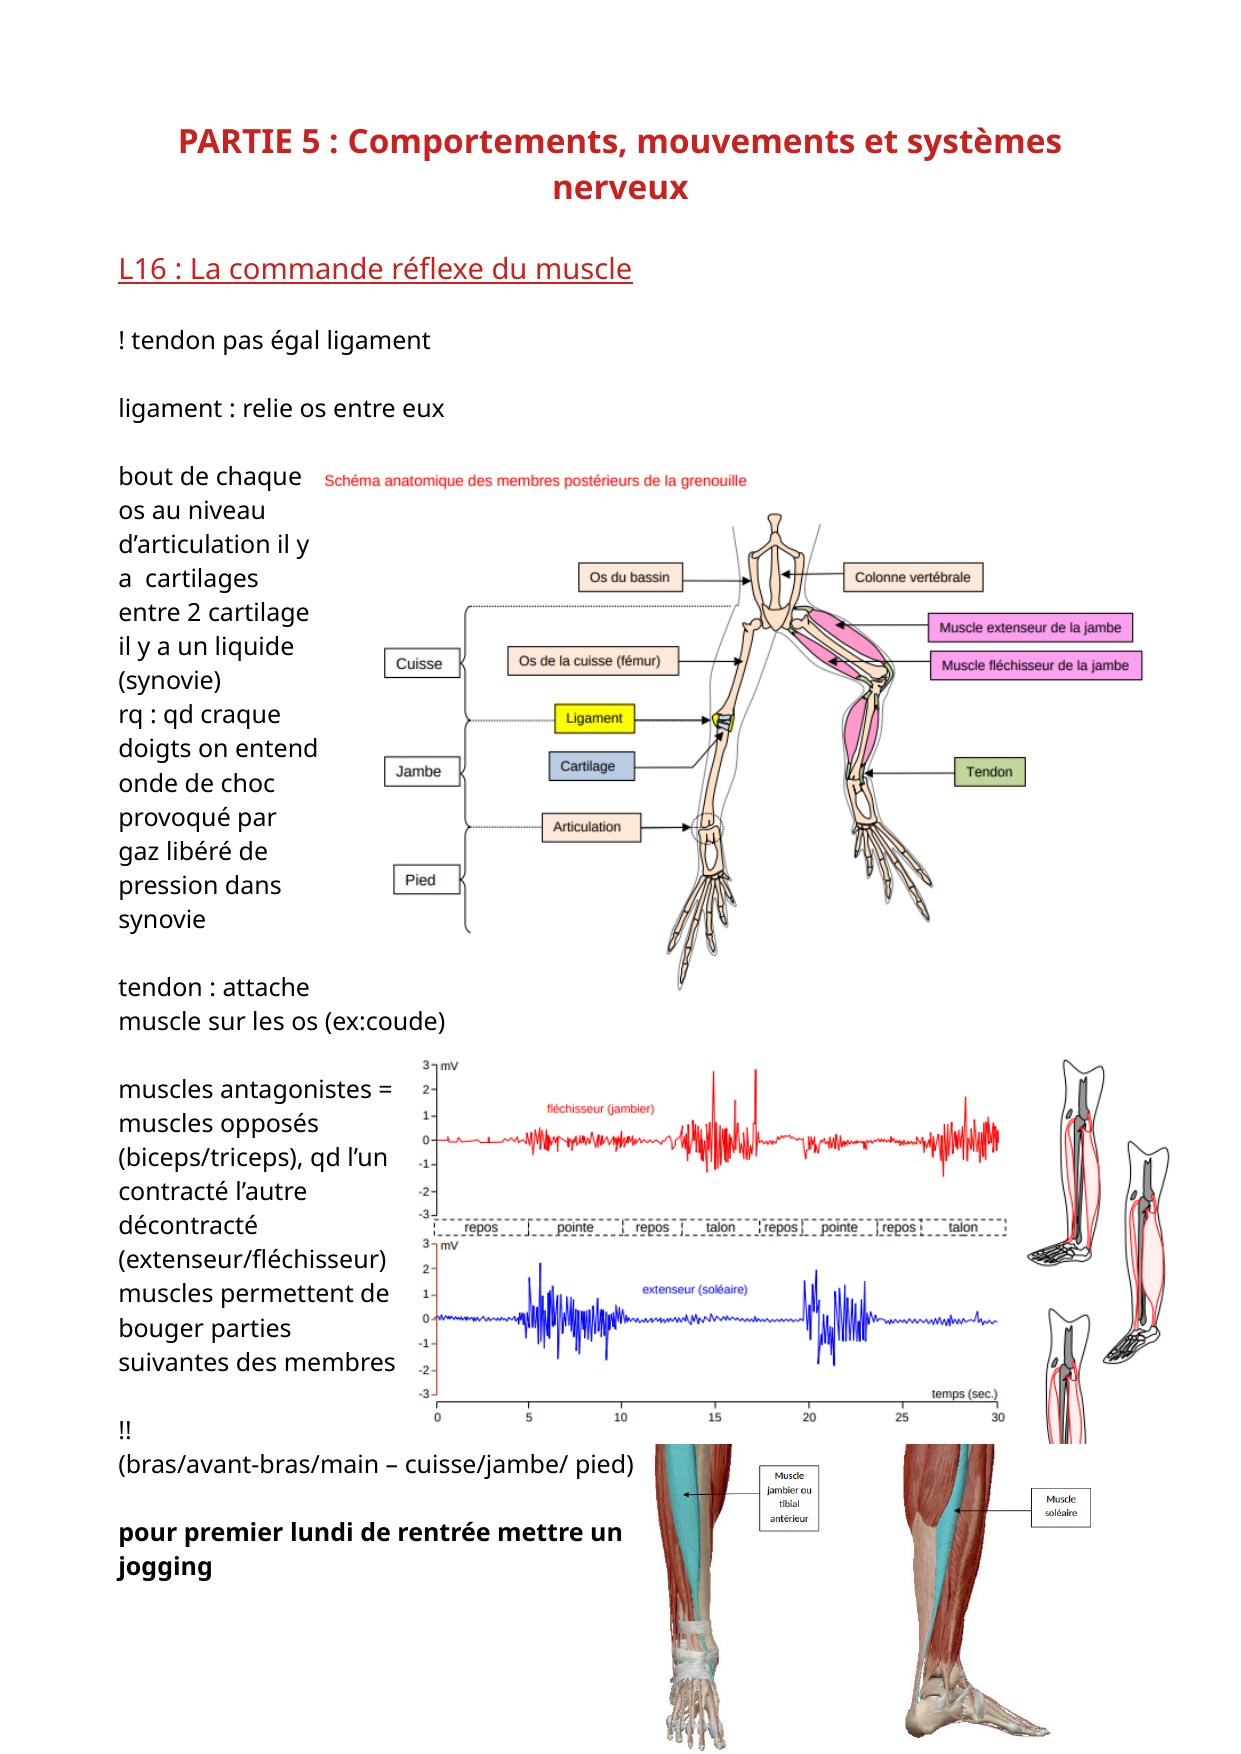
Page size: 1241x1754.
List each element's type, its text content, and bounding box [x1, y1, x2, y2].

text tendon : attache muscle sur les os (ex:coude) [118, 969, 1122, 1038]
text rq : qd craque doigts on entend onde de choc provoqué par gaz libéré de pression dans synovie [118, 697, 318, 936]
text [1093, 1444, 1122, 1481]
text bout de chaque os au niveau d’articulation il y a cartilages [118, 459, 1122, 595]
picture [398, 1057, 1176, 1754]
text L16 : La commande réflexe du muscle [118, 249, 1122, 288]
text !! (bras/avant-bras/main – cuisse/jambe/ pied) [118, 1412, 647, 1481]
text PARTIE 5 : Comportements, mouvements et systèmes nerveux [118, 118, 1122, 209]
text entre 2 cartilage il y a un liquide (synovie) [118, 595, 318, 697]
picture [318, 463, 1155, 994]
text muscles permettent de bouger parties suivantes des membres [118, 1276, 398, 1378]
text pour premier lundi de rentrée mettre un jogging [118, 1514, 647, 1583]
text muscles antagonistes = muscles opposés (biceps/triceps), qd l’un contracté l’autre décontracté (extenseur/fléchisseur) [118, 1072, 398, 1276]
text ligament : relie os entre eux [118, 391, 1122, 424]
text ! tendon pas égal ligament [118, 322, 1122, 356]
text [1093, 1514, 1122, 1583]
